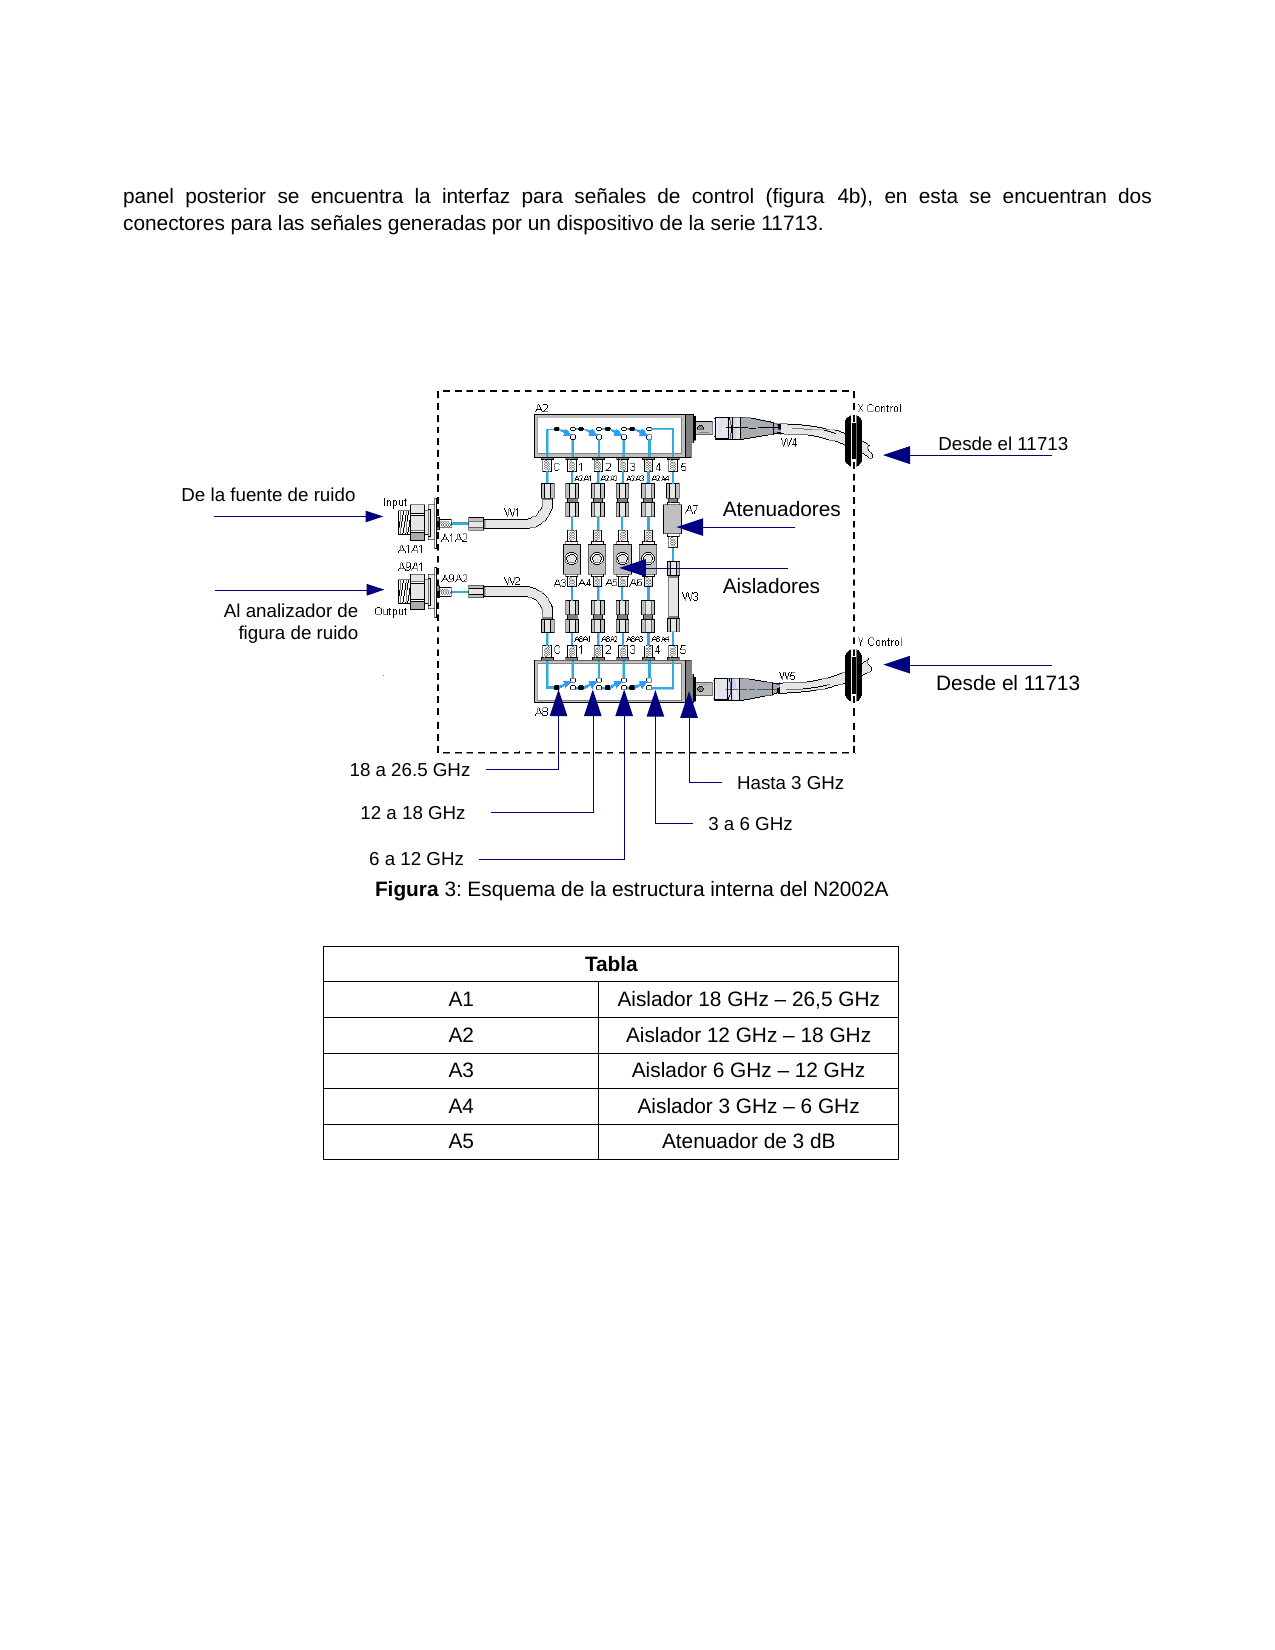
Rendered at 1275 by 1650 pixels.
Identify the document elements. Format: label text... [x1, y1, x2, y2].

picture [512, 378, 910, 764]
table_header Tabla [324, 947, 898, 981]
table_cell A5 [324, 1125, 598, 1159]
table_cell A2 [324, 1018, 598, 1052]
table_cell A4 [324, 1089, 598, 1123]
table_cell Aislador 3 GHz – 6 GHz [599, 1089, 898, 1123]
table_cell Aislador 12 GHz – 18 GHz [599, 1018, 898, 1052]
text panel posterior se encuentra la interfaz para señales de control (figura 4b), en esta se encuentran dos conectores para las señales generadas por un dispositivo de la serie 11713. [123, 181, 1152, 234]
text Figura 3: Esquema de la estructura interna del N2002A [135, 356, 1128, 901]
table_cell Atenuador de 3 dB [599, 1125, 898, 1159]
table_cell Aislador 18 GHz – 26,5 GHz [599, 982, 898, 1017]
table_cell A1 [324, 982, 598, 1017]
table_cell Aislador 6 GHz – 12 GHz [599, 1054, 898, 1088]
table_cell A3 [324, 1054, 598, 1088]
